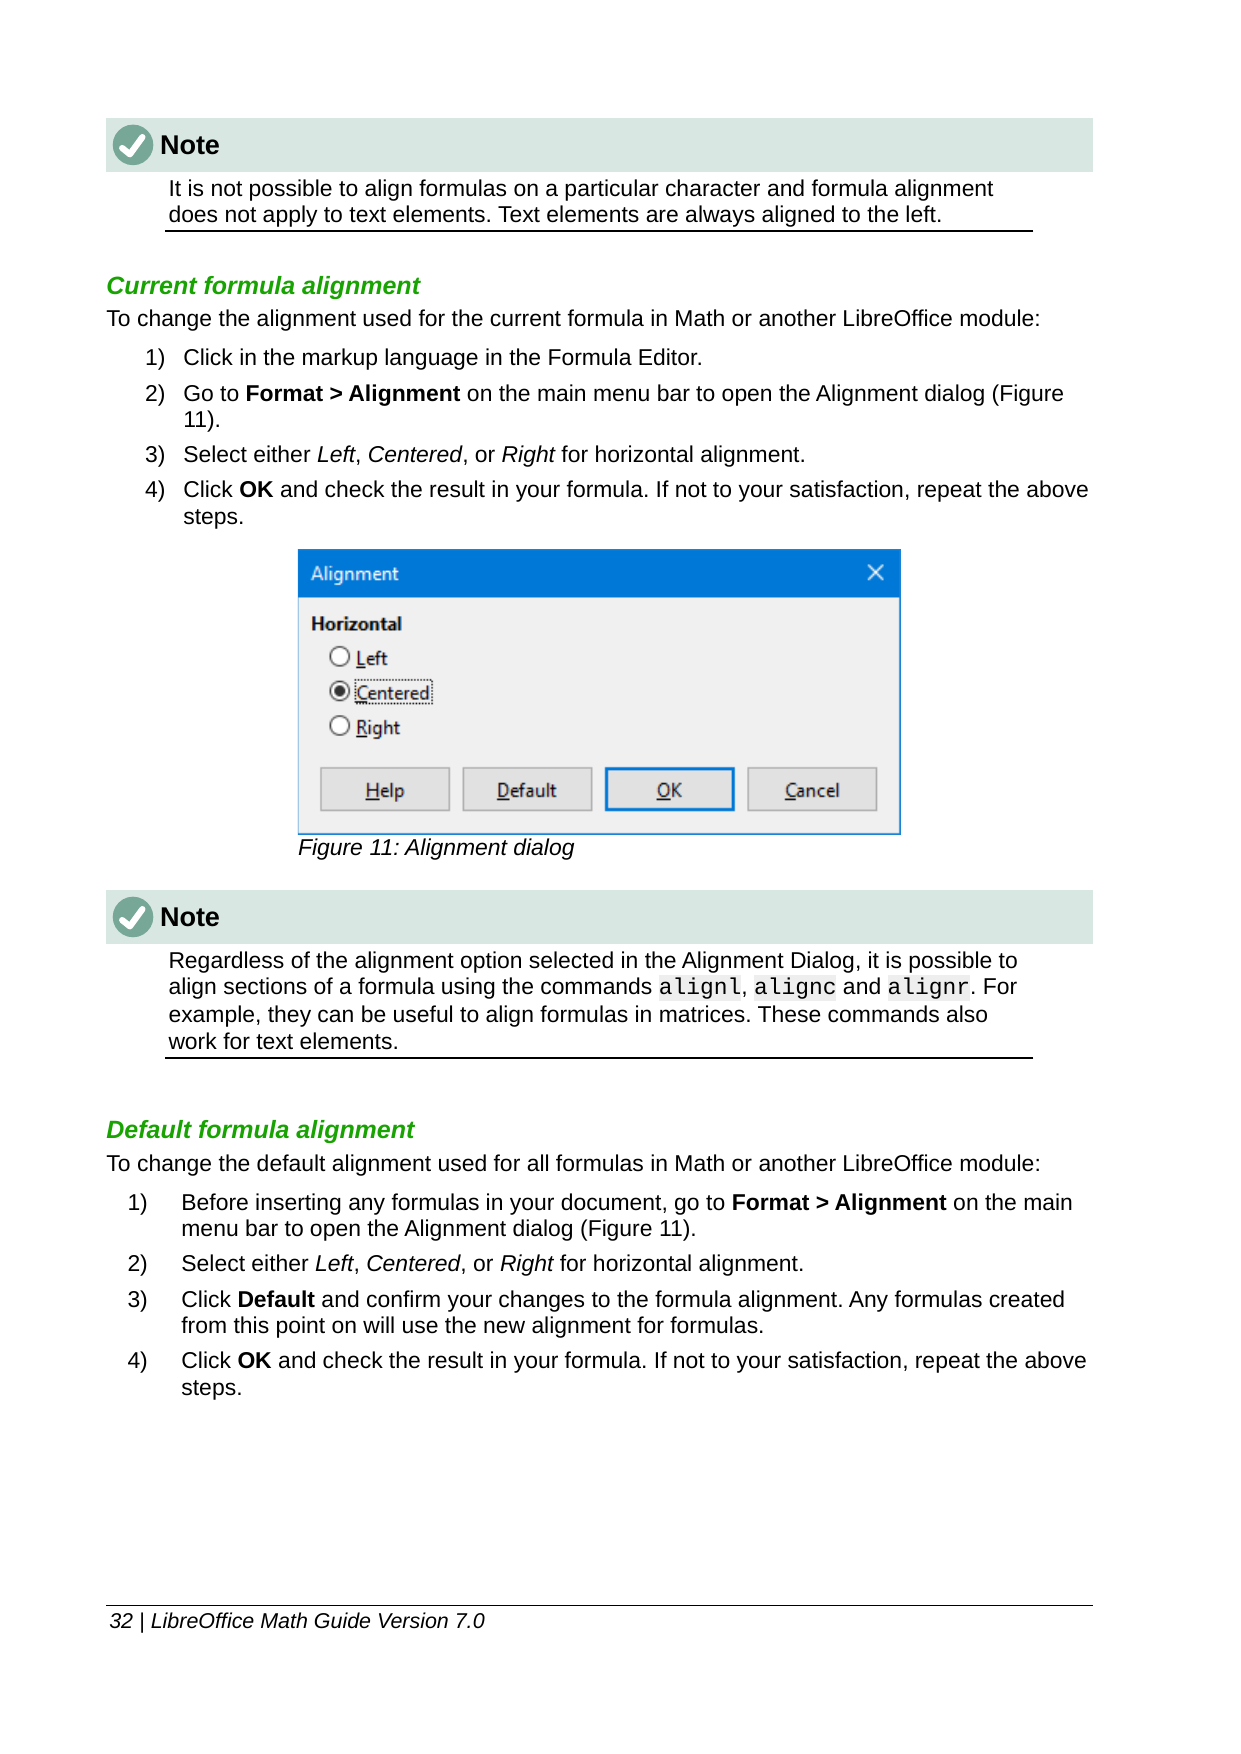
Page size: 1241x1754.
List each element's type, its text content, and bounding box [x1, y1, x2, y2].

list Select either Left, Centered, or Right for horizontal alignment. [165, 441, 1093, 467]
subtitle Default formula alignment [106, 1115, 1093, 1144]
text It is not possible to align formulas on a particular character and formula alignment does not apply to text elements. Text elements are always aligned to the left. [165, 172, 1033, 230]
subtitle Note [106, 890, 1093, 944]
list Click OK and check the result in your formula. If not to your satisfaction, repeat the above steps. [165, 476, 1093, 529]
text To change the default alignment used for all formulas in Math or another LibreOffice module: [106, 1150, 1093, 1176]
list Click in the markup language in the Formula Editor. [165, 344, 1093, 371]
list Select either Left, Centered, or Right for horizontal alignment. [148, 1250, 1093, 1277]
list Click OK and check the result in your formula. If not to your satisfaction, repeat the above steps. [148, 1347, 1093, 1400]
subtitle Current formula alignment [106, 271, 1093, 299]
list Click Default and confirm your changes to the formula alignment. Any formulas created from this point on will use the new alignment for formulas. [148, 1286, 1093, 1338]
picture [297, 549, 901, 835]
list Go to Format > Alignment on the main menu bar to open the Alignment dialog (Figure 11). [165, 379, 1093, 432]
list Before inserting any formulas in your document, go to Format > Alignment on the main menu bar to open the Alignment dialog (Figure 11). [148, 1189, 1093, 1241]
subtitle Note [106, 118, 1093, 172]
text Regardless of the alignment option selected in the Alignment Dialog, it is possible to align sections of a formula using the commands alignl, alignc and alignr. For example, they can be useful to align formulas in matrices. These commands also work for text elements. [165, 944, 1033, 1057]
text To change the alignment used for the current formula in Math or another LibreOffice module: [106, 305, 1093, 332]
text Figure 11: Alignment dialog [298, 835, 901, 861]
